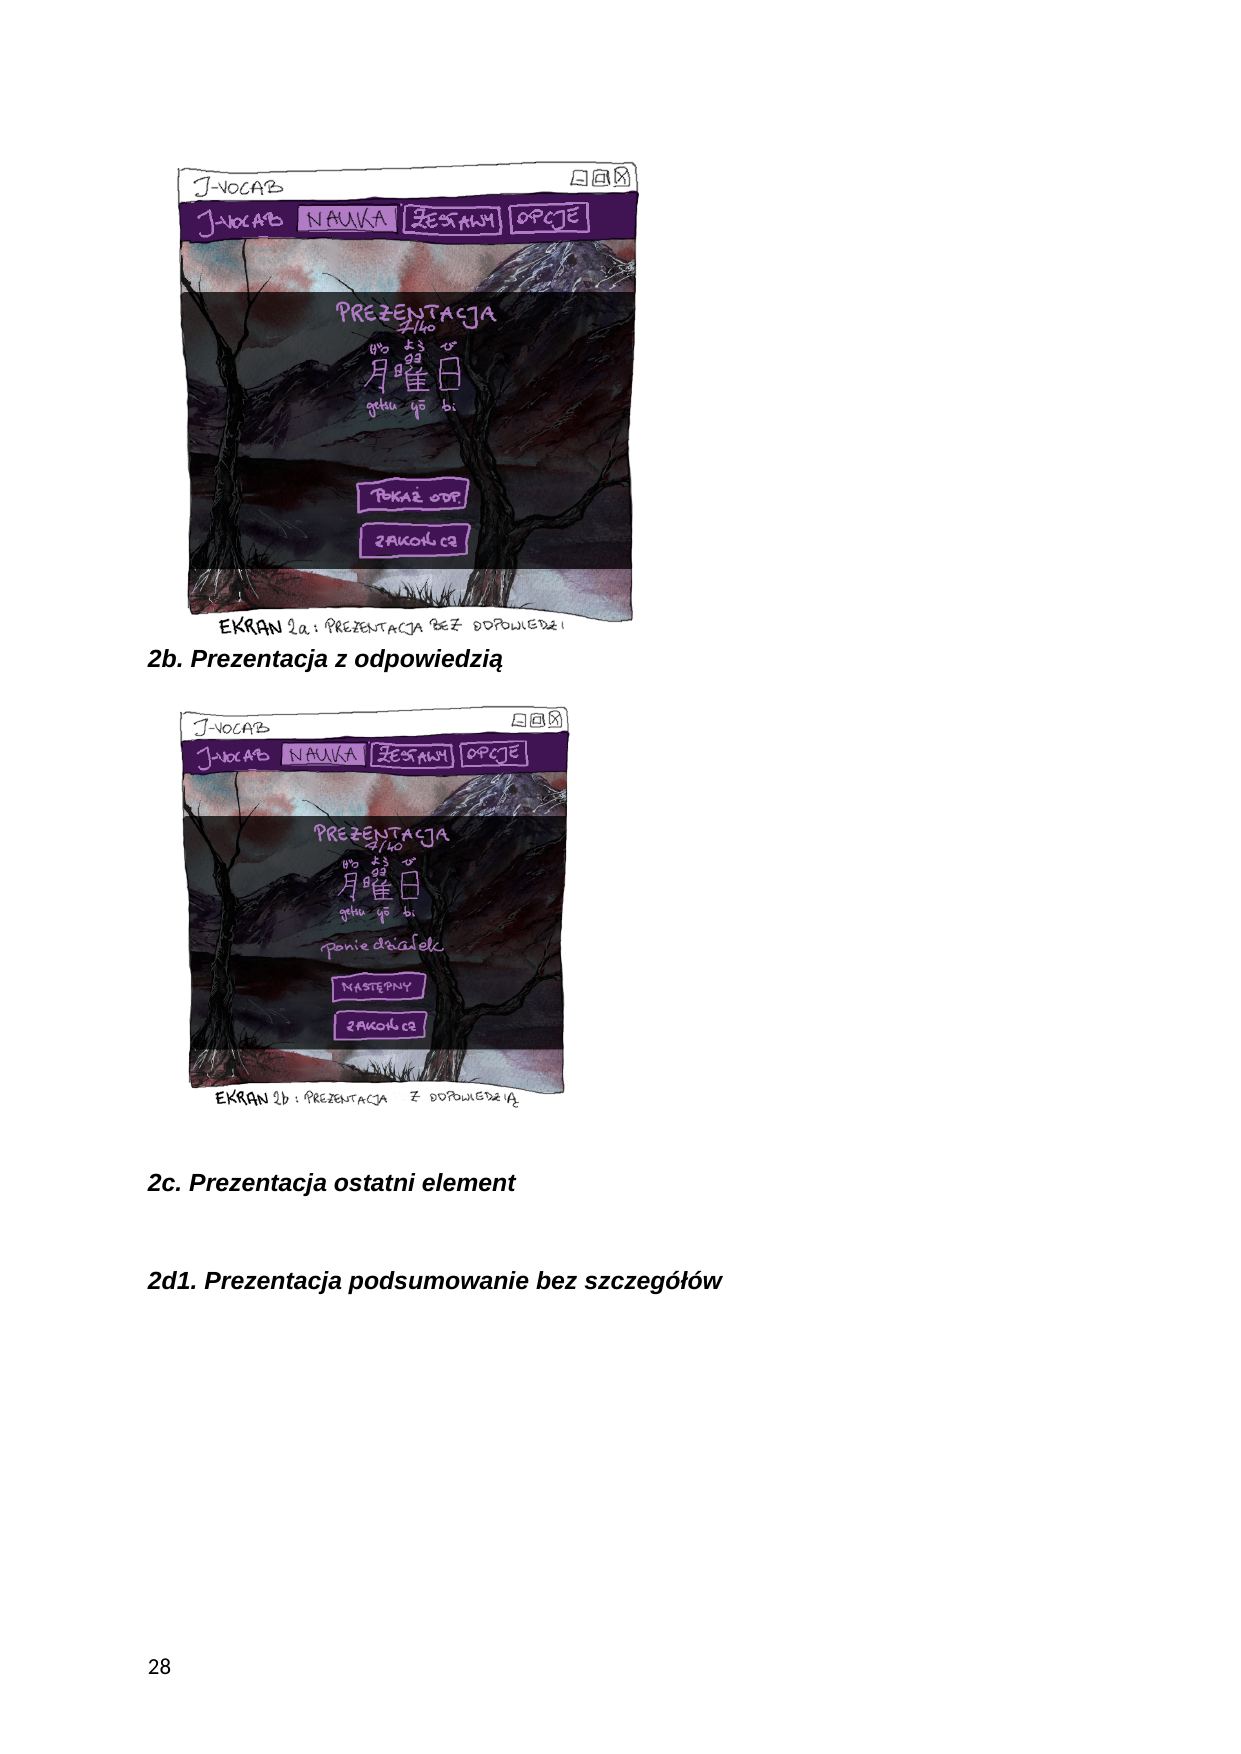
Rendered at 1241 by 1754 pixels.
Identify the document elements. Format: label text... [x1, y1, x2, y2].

subtitle 2d1. Prezentacja podsumowanie bez szczegółów [148, 1266, 1093, 1295]
subtitle 2b. Prezentacja z odpowiedzią [148, 148, 1093, 672]
picture [157, 694, 588, 1111]
subtitle 2c. Prezentacja ostatni element [148, 1168, 1093, 1196]
picture [150, 147, 662, 642]
